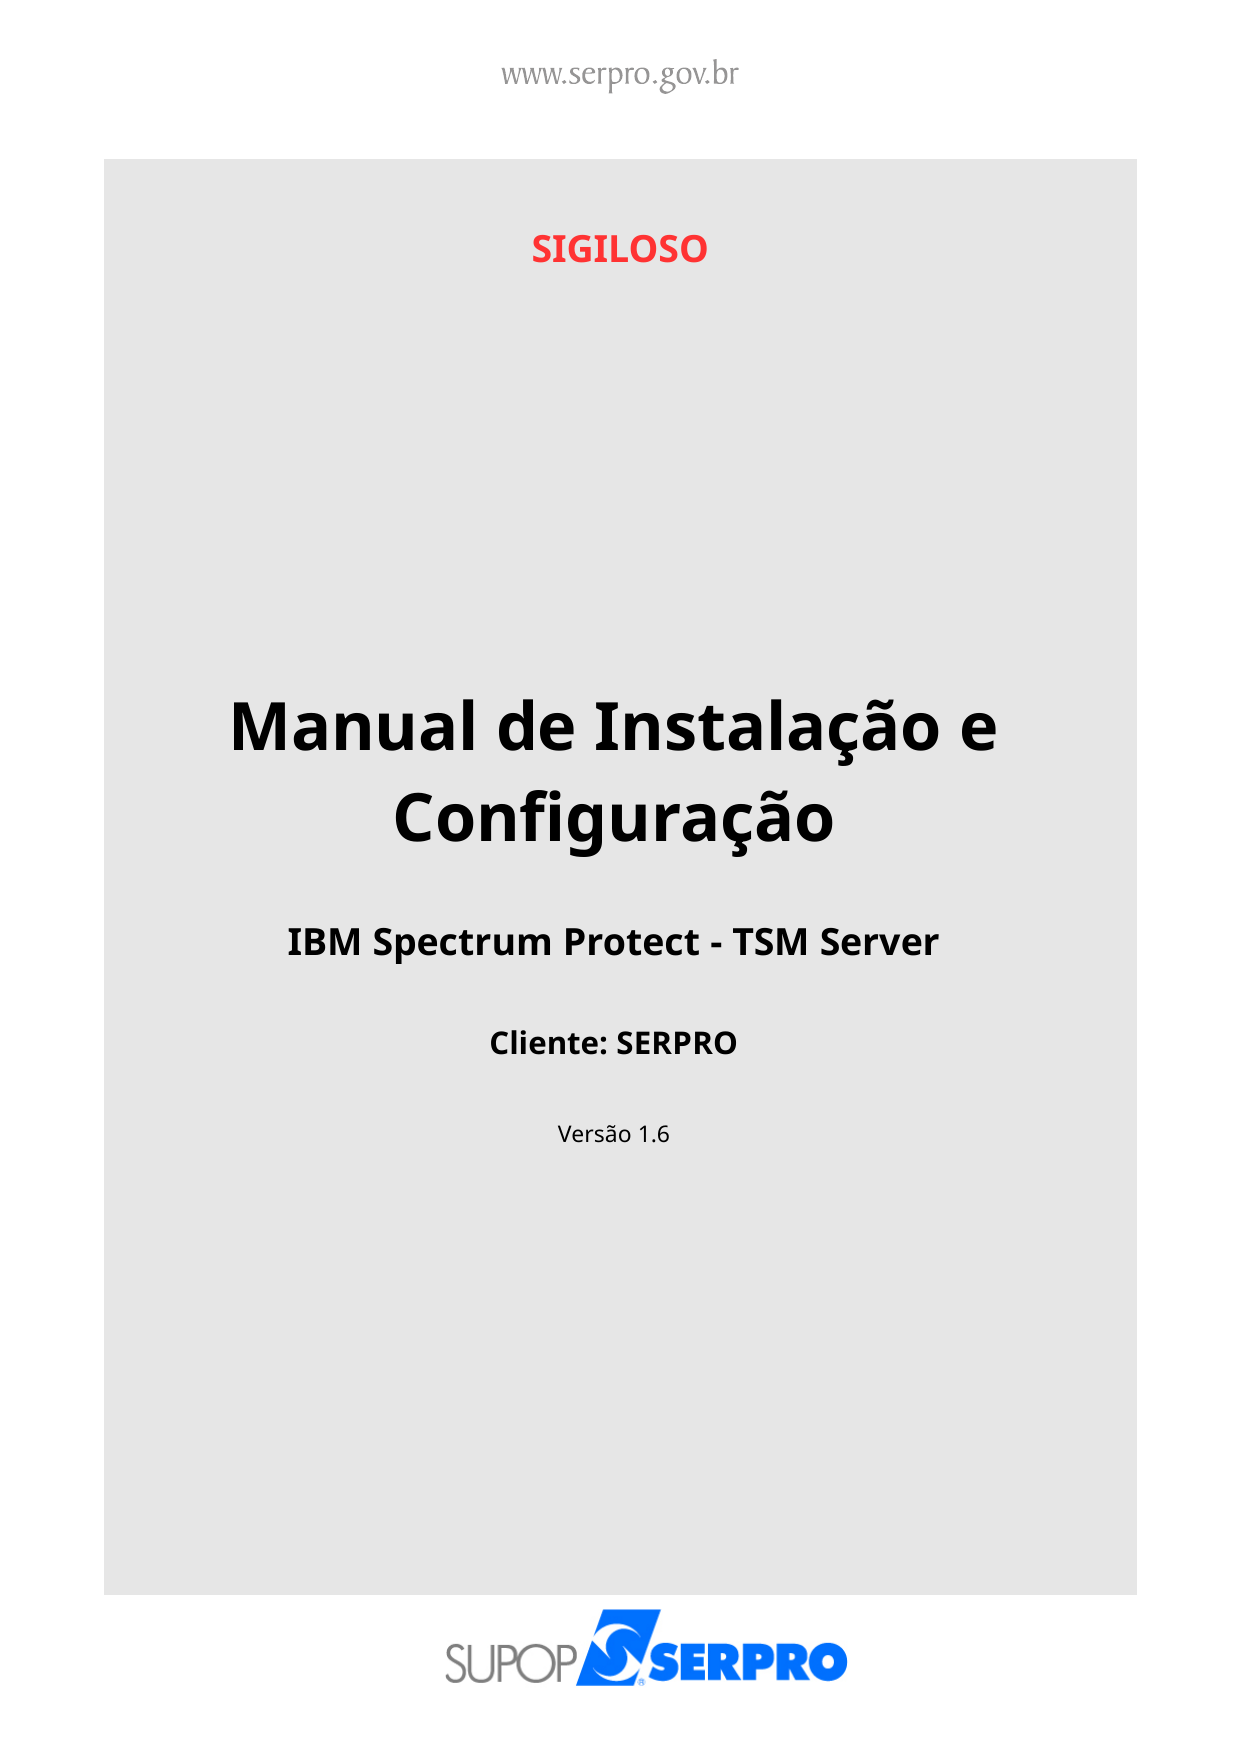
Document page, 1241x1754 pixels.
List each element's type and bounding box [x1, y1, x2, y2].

picture [445, 1609, 848, 1688]
